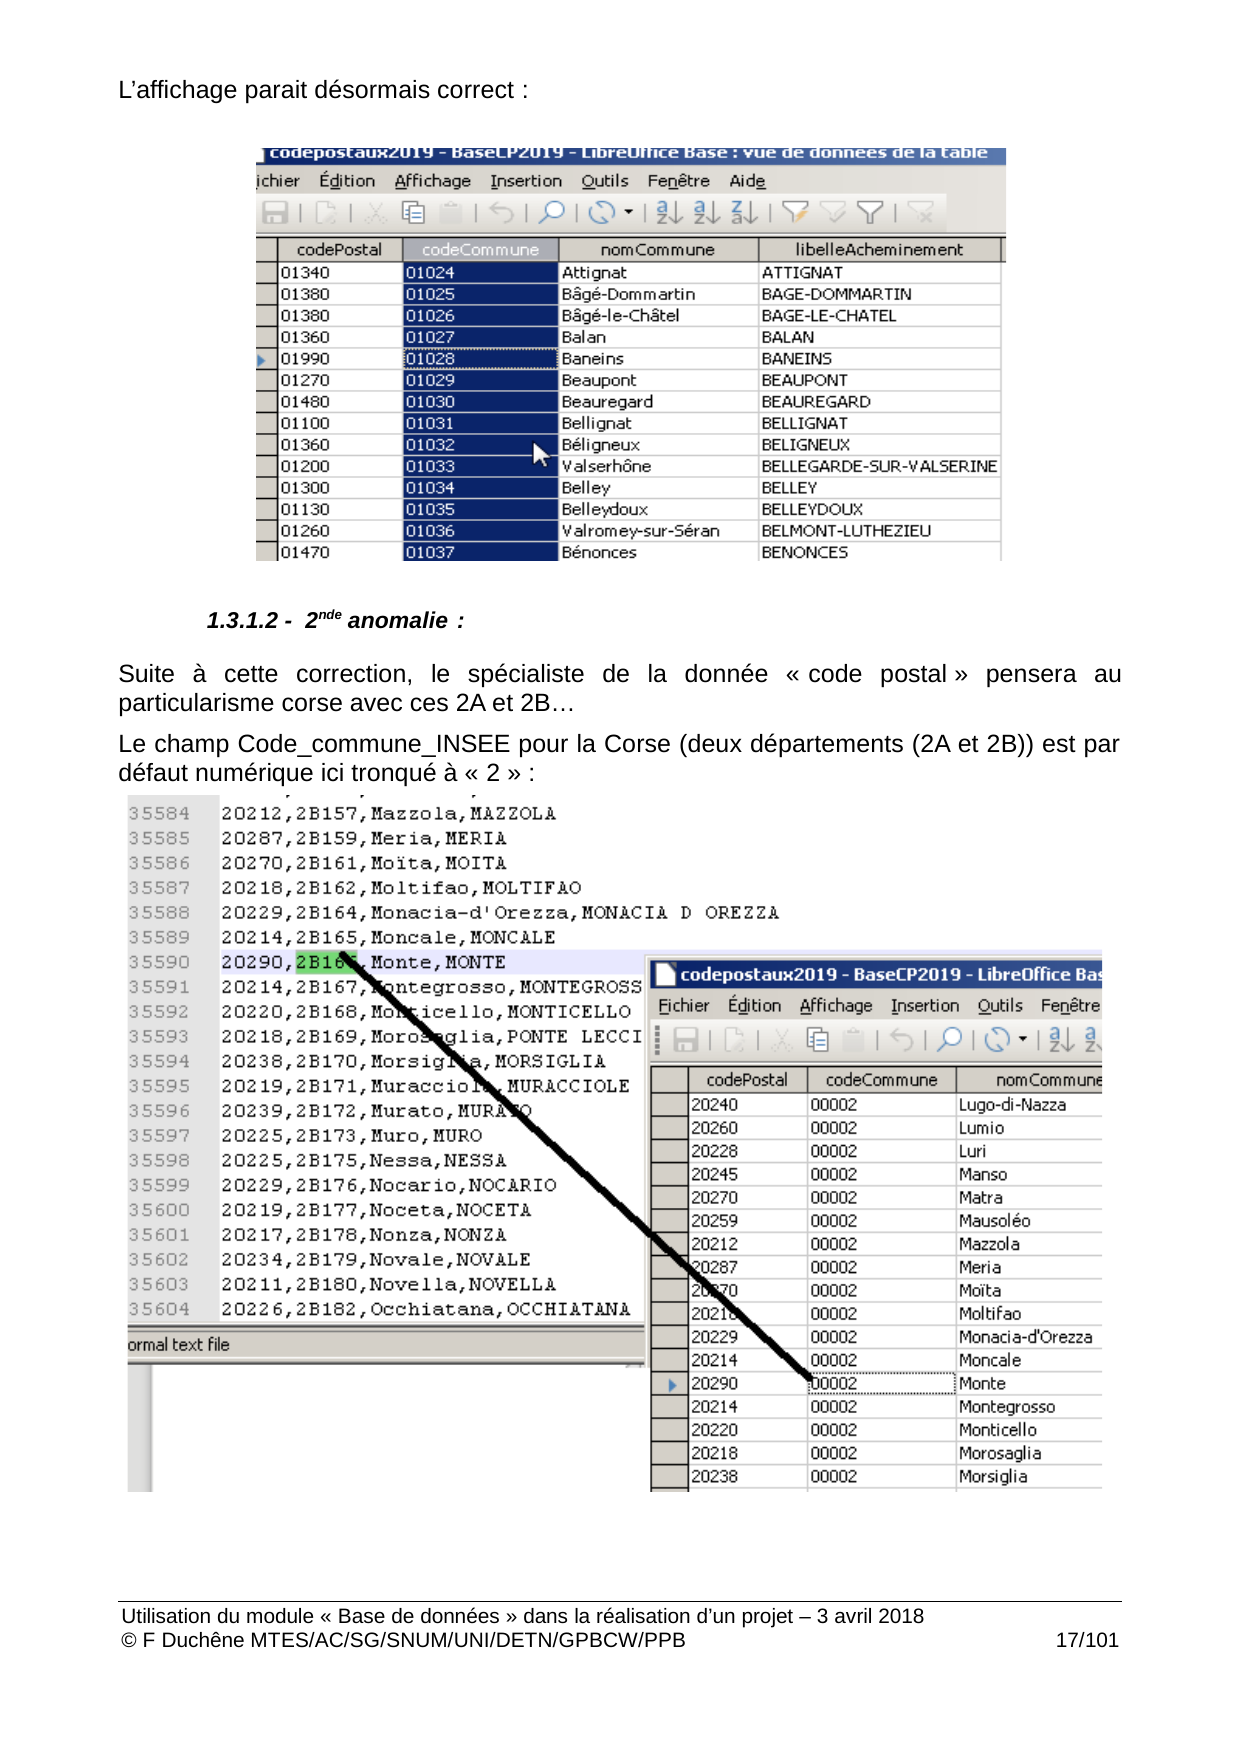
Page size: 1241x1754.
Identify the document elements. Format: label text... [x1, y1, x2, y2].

subtitle 2nde anomalie : [207, 607, 1122, 634]
text Suite à cette correction, le spécialiste de la donnée « code postal » pensera au particularisme corse avec ces 2A et 2B… [118, 659, 1122, 717]
text Le champ Code_commune_INSEE pour la Corse (deux départements (2A et 2B)) est par défaut numérique ici tronqué à « 2 » : [118, 729, 1122, 787]
text L’affichage parait désormais correct : [118, 75, 1122, 104]
picture [127, 795, 1103, 1492]
